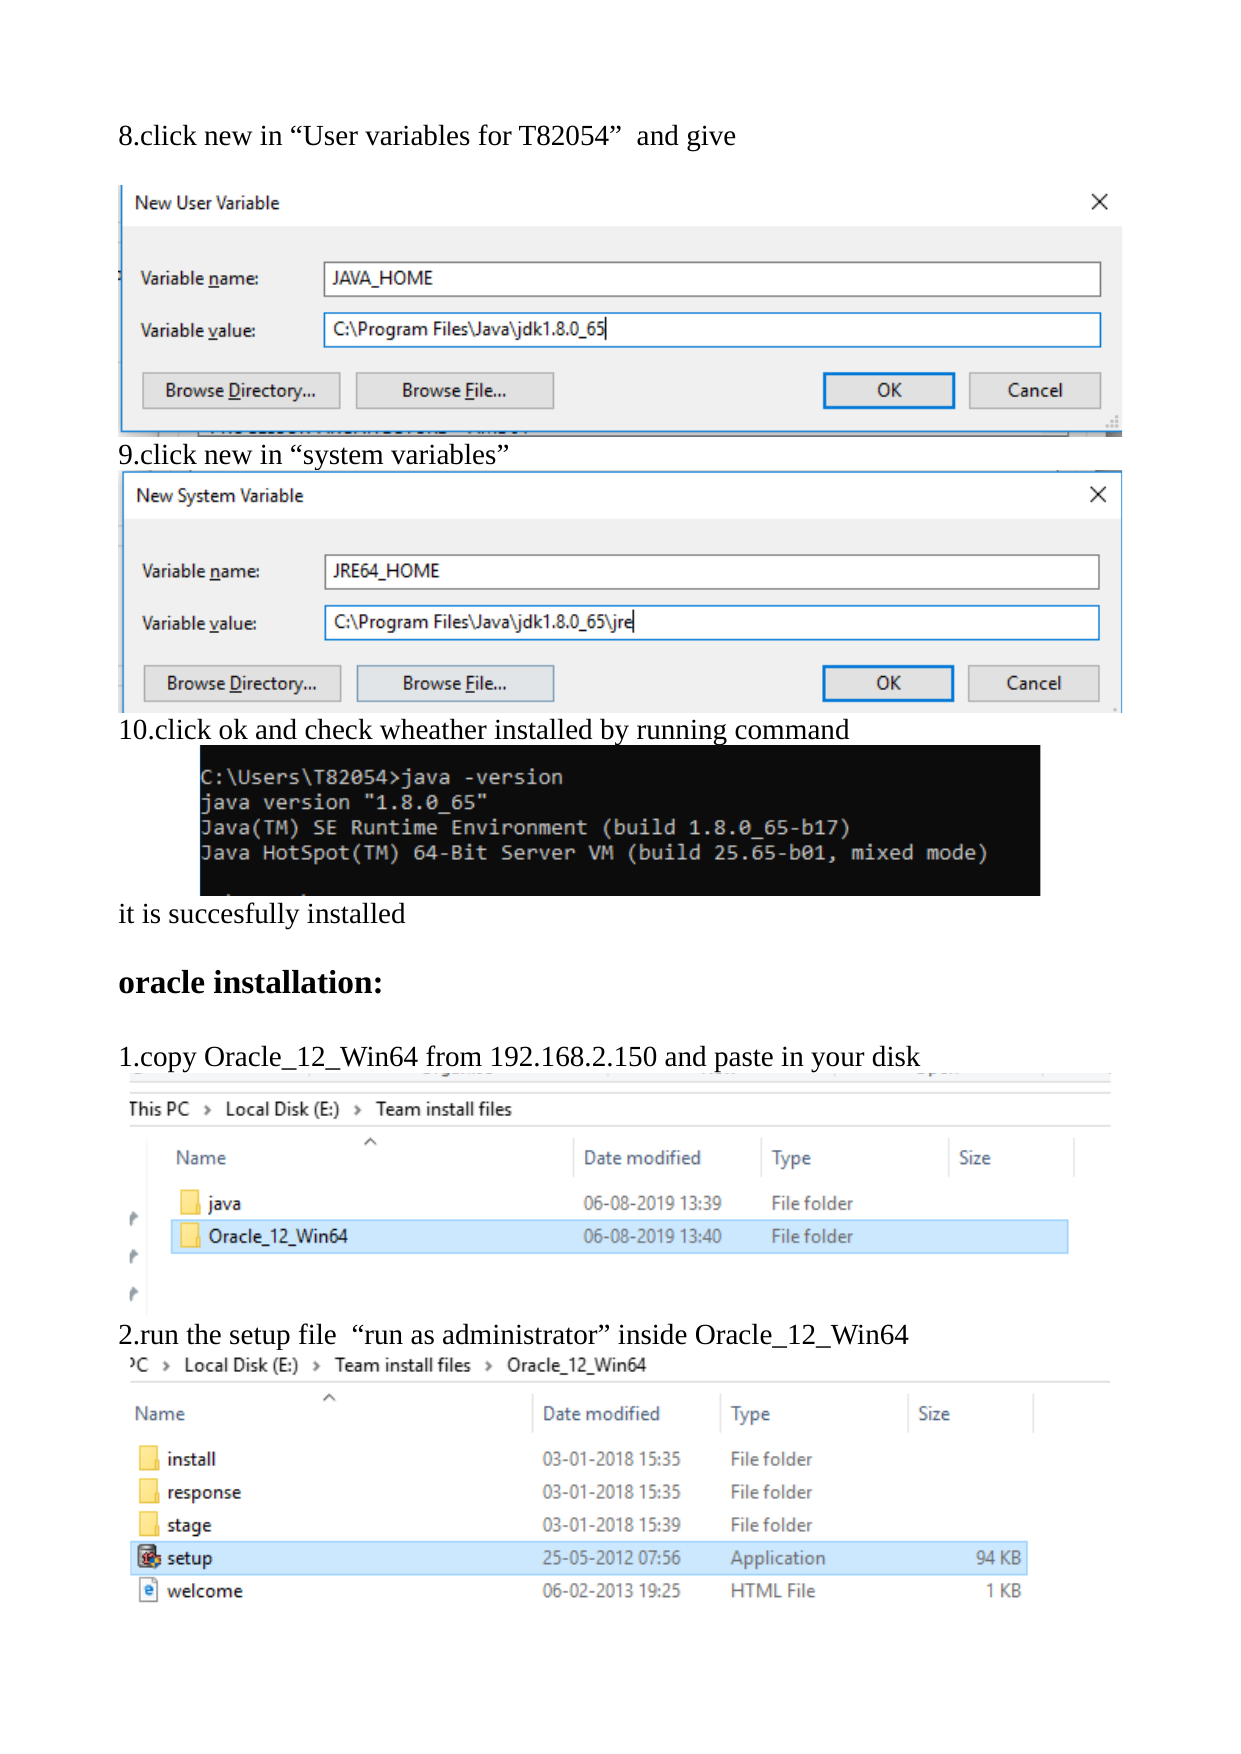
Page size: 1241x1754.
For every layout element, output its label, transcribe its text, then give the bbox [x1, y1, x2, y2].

text 1.copy Oracle_12_Win64 from 192.168.2.150 and paste in your disk [118, 1039, 1122, 1073]
picture [118, 185, 1123, 437]
text 10.click ok and check wheather installed by running command [118, 713, 1122, 746]
text 2.run the setup file “run as administrator” inside Oracle_12_Win64 [118, 1073, 1122, 1350]
picture [130, 1350, 1110, 1629]
text oracle installation: [118, 963, 1122, 1001]
picture [199, 745, 1041, 896]
text it is succesfully installed [118, 746, 1122, 929]
text 8.click new in “User variables for T82054” and give [118, 118, 1122, 152]
picture [129, 1073, 1111, 1317]
picture [118, 470, 1123, 713]
text 9.click new in “system variables” [118, 437, 1122, 470]
